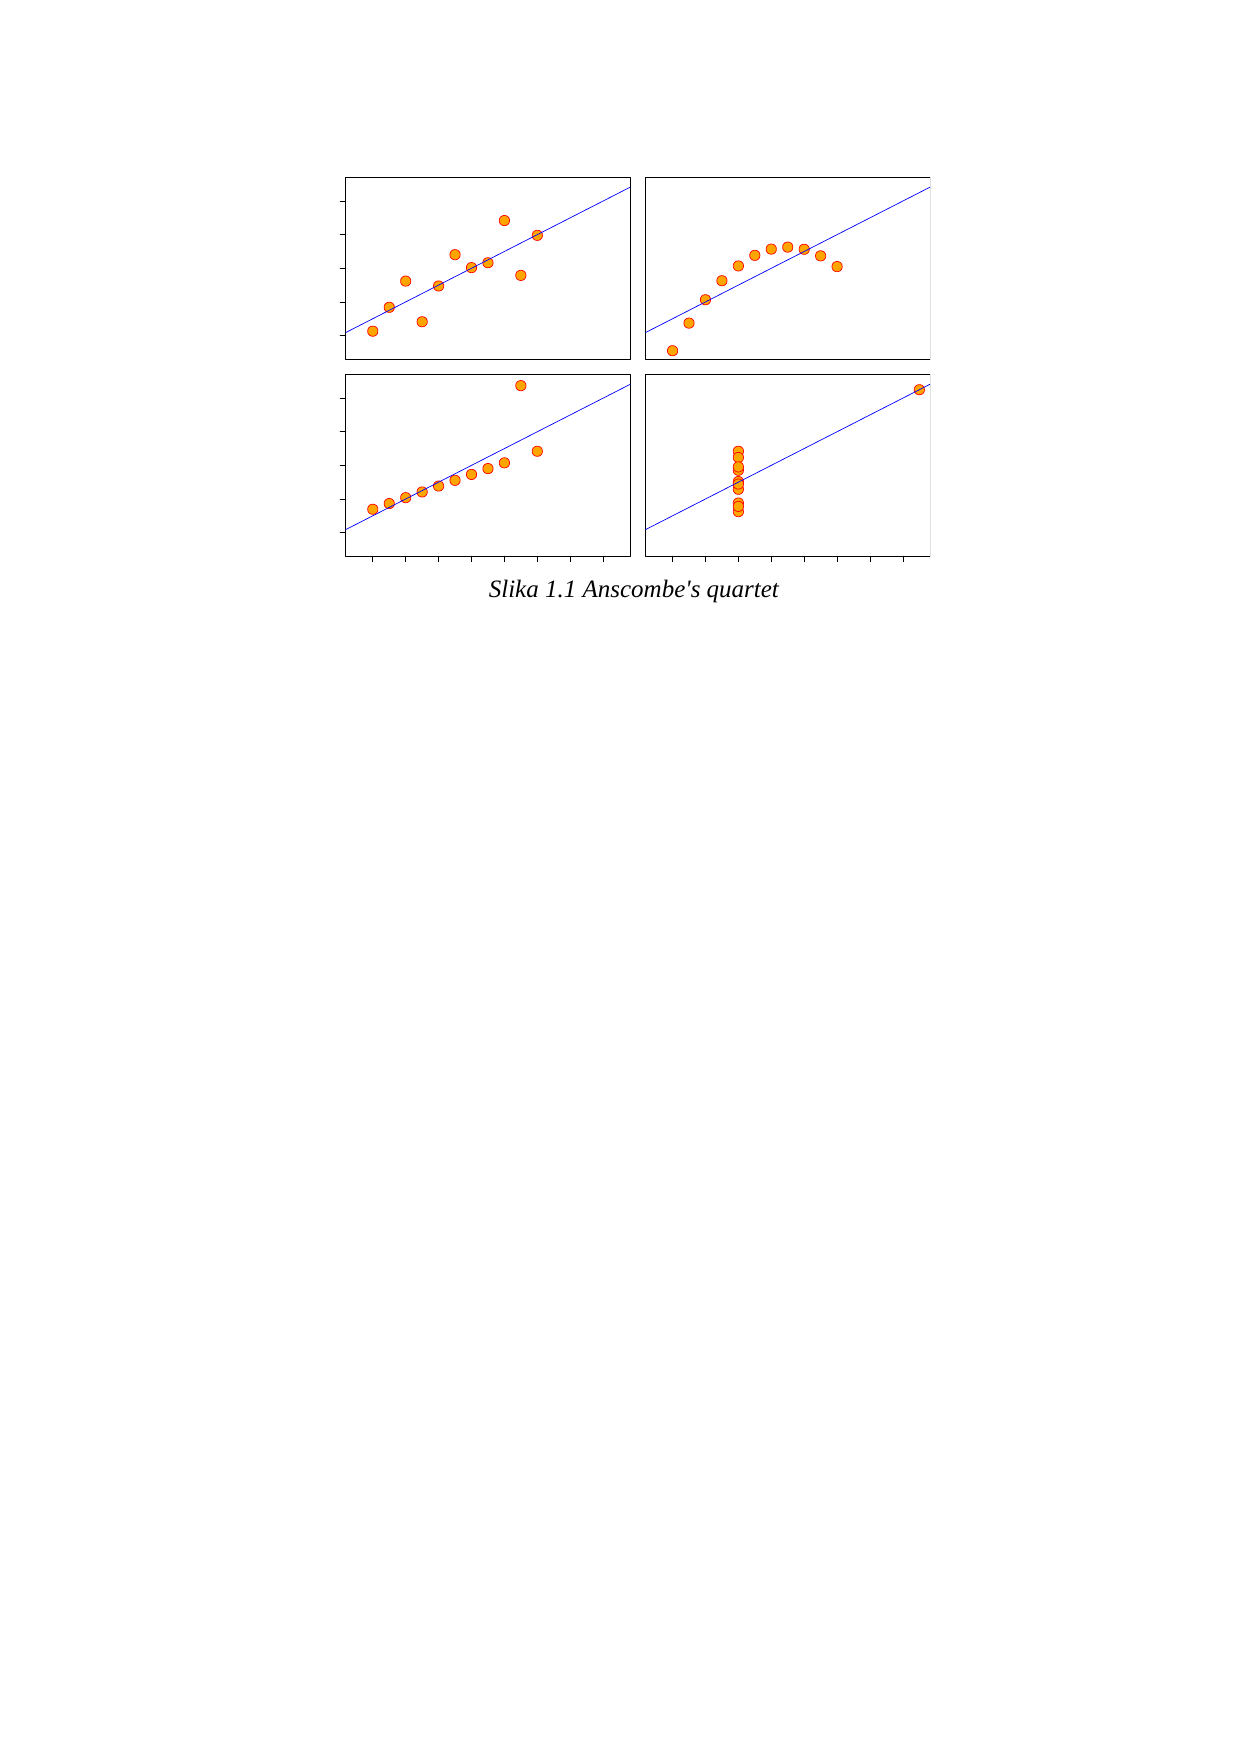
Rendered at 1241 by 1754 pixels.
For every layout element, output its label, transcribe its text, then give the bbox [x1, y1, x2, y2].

text Slika 1.1 Anscombe's quartet [340, 160, 930, 603]
